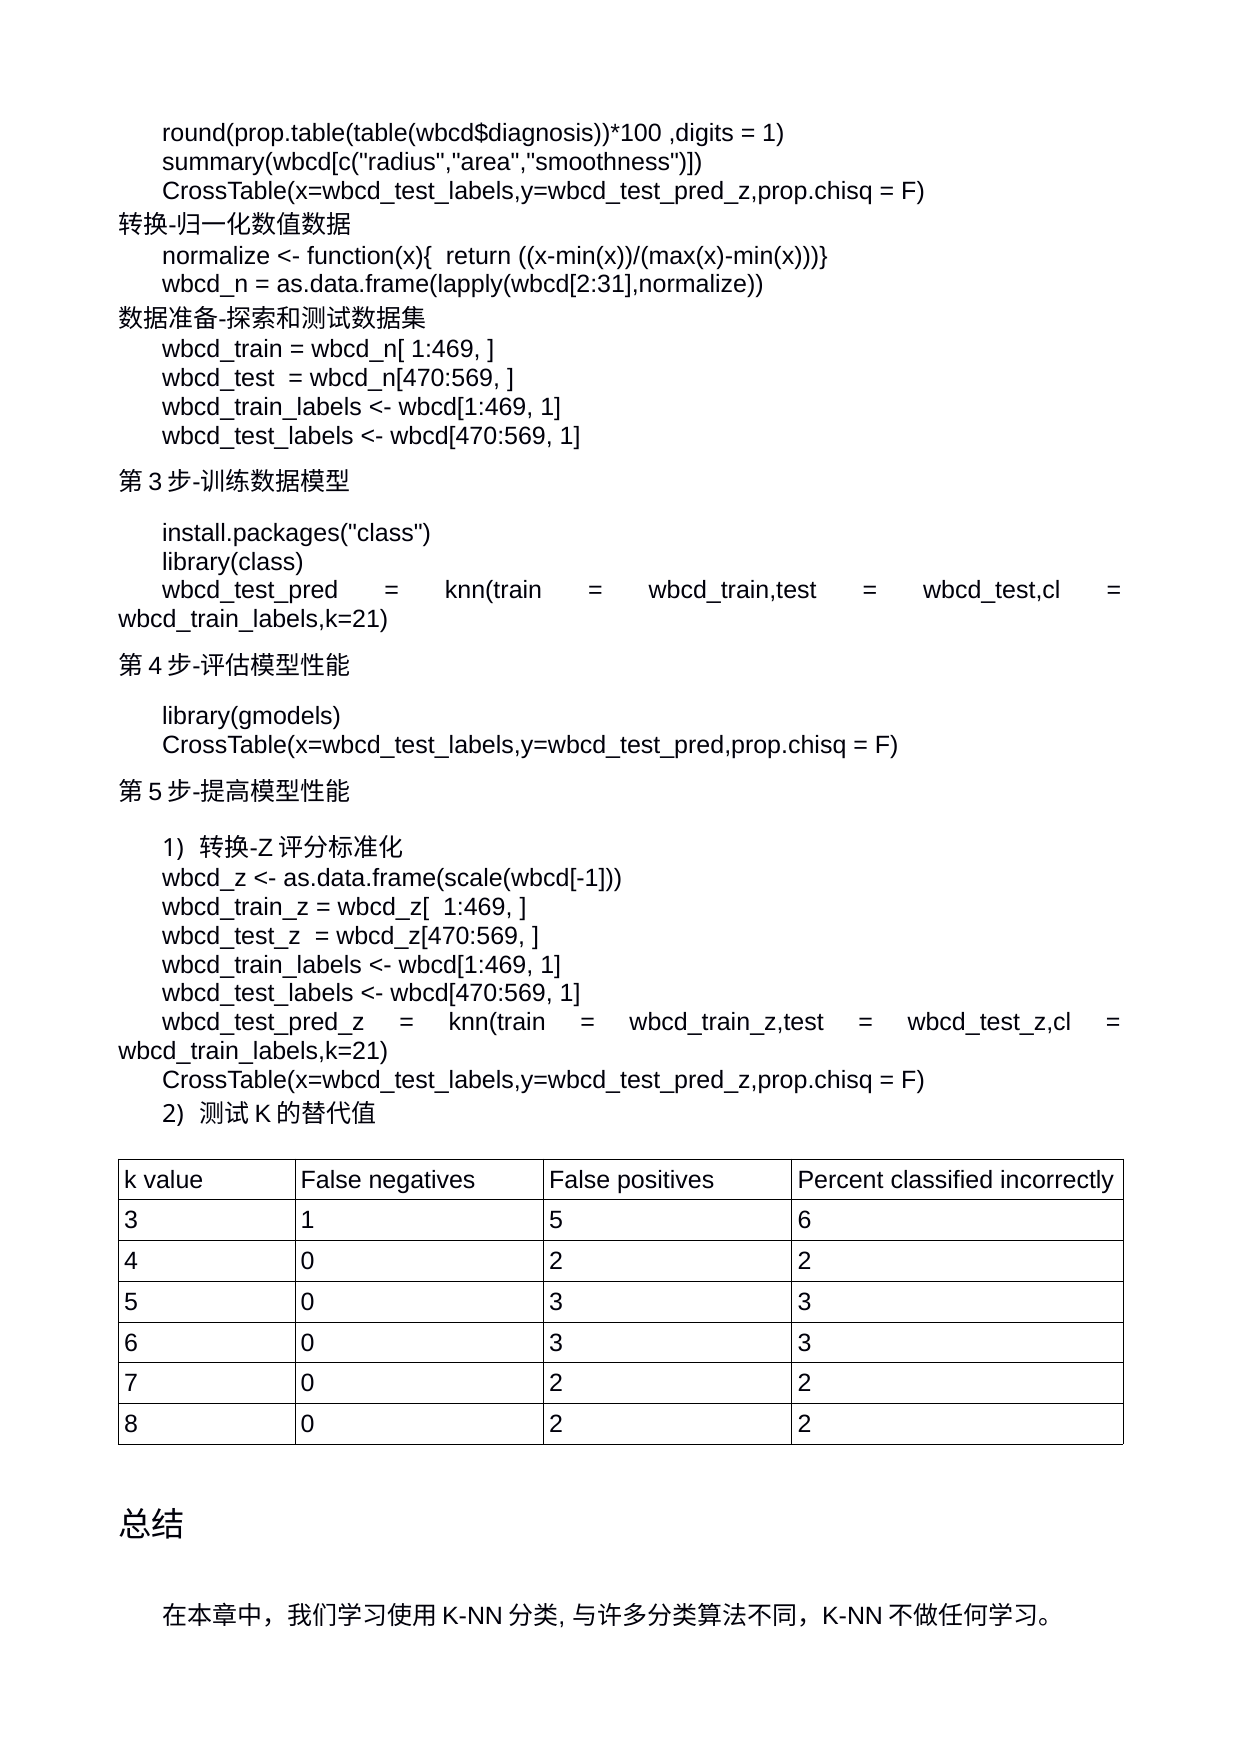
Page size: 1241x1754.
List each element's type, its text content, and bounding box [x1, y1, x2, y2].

text normalize <- function(x){ return ((x-min(x))/(max(x)-min(x)))} [118, 241, 1122, 269]
table_cell 2 [792, 1241, 1123, 1281]
subtitle 第4步-评估模型性能 [118, 645, 1122, 682]
table_cell 3 [792, 1282, 1123, 1321]
text library(class) [118, 547, 1122, 575]
table_cell 8 [119, 1404, 295, 1443]
table_cell 6 [119, 1323, 295, 1362]
text install.packages("class") [118, 518, 1122, 547]
table_cell 2 [792, 1363, 1123, 1403]
table_header False negatives [296, 1160, 543, 1199]
subtitle 总结 [118, 1498, 1122, 1546]
table_cell 4 [119, 1241, 295, 1281]
table_cell 3 [544, 1282, 791, 1321]
table_cell 5 [119, 1282, 295, 1321]
list 转换-Z评分标准化 [162, 827, 1122, 863]
table_cell 3 [792, 1323, 1123, 1362]
table_cell 6 [792, 1200, 1123, 1240]
table_cell 0 [296, 1323, 543, 1362]
table_cell 1 [296, 1200, 543, 1240]
table_cell 0 [296, 1404, 543, 1443]
text wbcd_test_labels <- wbcd[470:569, 1] [118, 978, 1122, 1007]
text CrossTable(x=wbcd_test_labels,y=wbcd_test_pred,prop.chisq = F) [118, 730, 1122, 759]
text wbcd_test_pred = knn(train = wbcd_train,test = wbcd_test,cl = wbcd_train_labels,k=21) [118, 575, 1122, 633]
table_header False positives [544, 1160, 791, 1199]
subtitle 第3步-训练数据模型 [118, 462, 1122, 498]
text CrossTable(x=wbcd_test_labels,y=wbcd_test_pred_z,prop.chisq = F) [118, 1065, 1122, 1093]
text round(prop.table(table(wbcd$diagnosis))*100 ,digits = 1) [118, 118, 1122, 147]
list 测试K的替代值 [162, 1093, 1122, 1130]
text wbcd_test = wbcd_n[470:569, ] [118, 363, 1122, 392]
table_cell 0 [296, 1363, 543, 1403]
text library(gmodels) [118, 701, 1122, 730]
text wbcd_test_z = wbcd_z[470:569, ] [118, 921, 1122, 950]
text CrossTable(x=wbcd_test_labels,y=wbcd_test_pred_z,prop.chisq = F) [118, 176, 1122, 204]
table_cell 2 [792, 1404, 1123, 1443]
text wbcd_train_labels <- wbcd[1:469, 1] [118, 392, 1122, 421]
text summary(wbcd[c("radius","area","smoothness")]) [118, 147, 1122, 176]
text wbcd_n = as.data.frame(lapply(wbcd[2:31],normalize)) [118, 269, 1122, 298]
table_cell 0 [296, 1282, 543, 1321]
table_cell 3 [544, 1323, 791, 1362]
text wbcd_train_labels <- wbcd[1:469, 1] [118, 950, 1122, 978]
table_cell 2 [544, 1363, 791, 1403]
table_cell 3 [119, 1200, 295, 1240]
table_cell 2 [544, 1404, 791, 1443]
text 转换-归一化数值数据 [118, 204, 1122, 241]
text wbcd_train_z = wbcd_z[ 1:469, ] [118, 892, 1122, 921]
text 在本章中，我们学习使用K-NN分类, 与许多分类算法不同，K-NN不做任何学习。 [118, 1595, 1122, 1631]
text 数据准备-探索和测试数据集 [118, 298, 1122, 334]
subtitle 第5步-提高模型性能 [118, 771, 1122, 807]
table_cell 5 [544, 1200, 791, 1240]
table_cell 2 [544, 1241, 791, 1281]
table_header k value [119, 1160, 295, 1199]
table_header Percent classified incorrectly [792, 1160, 1123, 1199]
table_cell 0 [296, 1241, 543, 1281]
table_cell 7 [119, 1363, 295, 1403]
text wbcd_test_labels <- wbcd[470:569, 1] [118, 421, 1122, 449]
text wbcd_test_pred_z = knn(train = wbcd_train_z,test = wbcd_test_z,cl = wbcd_train_labels,k=21) [118, 1007, 1122, 1065]
text wbcd_train = wbcd_n[ 1:469, ] [118, 334, 1122, 363]
text wbcd_z <- as.data.frame(scale(wbcd[-1])) [118, 863, 1122, 892]
